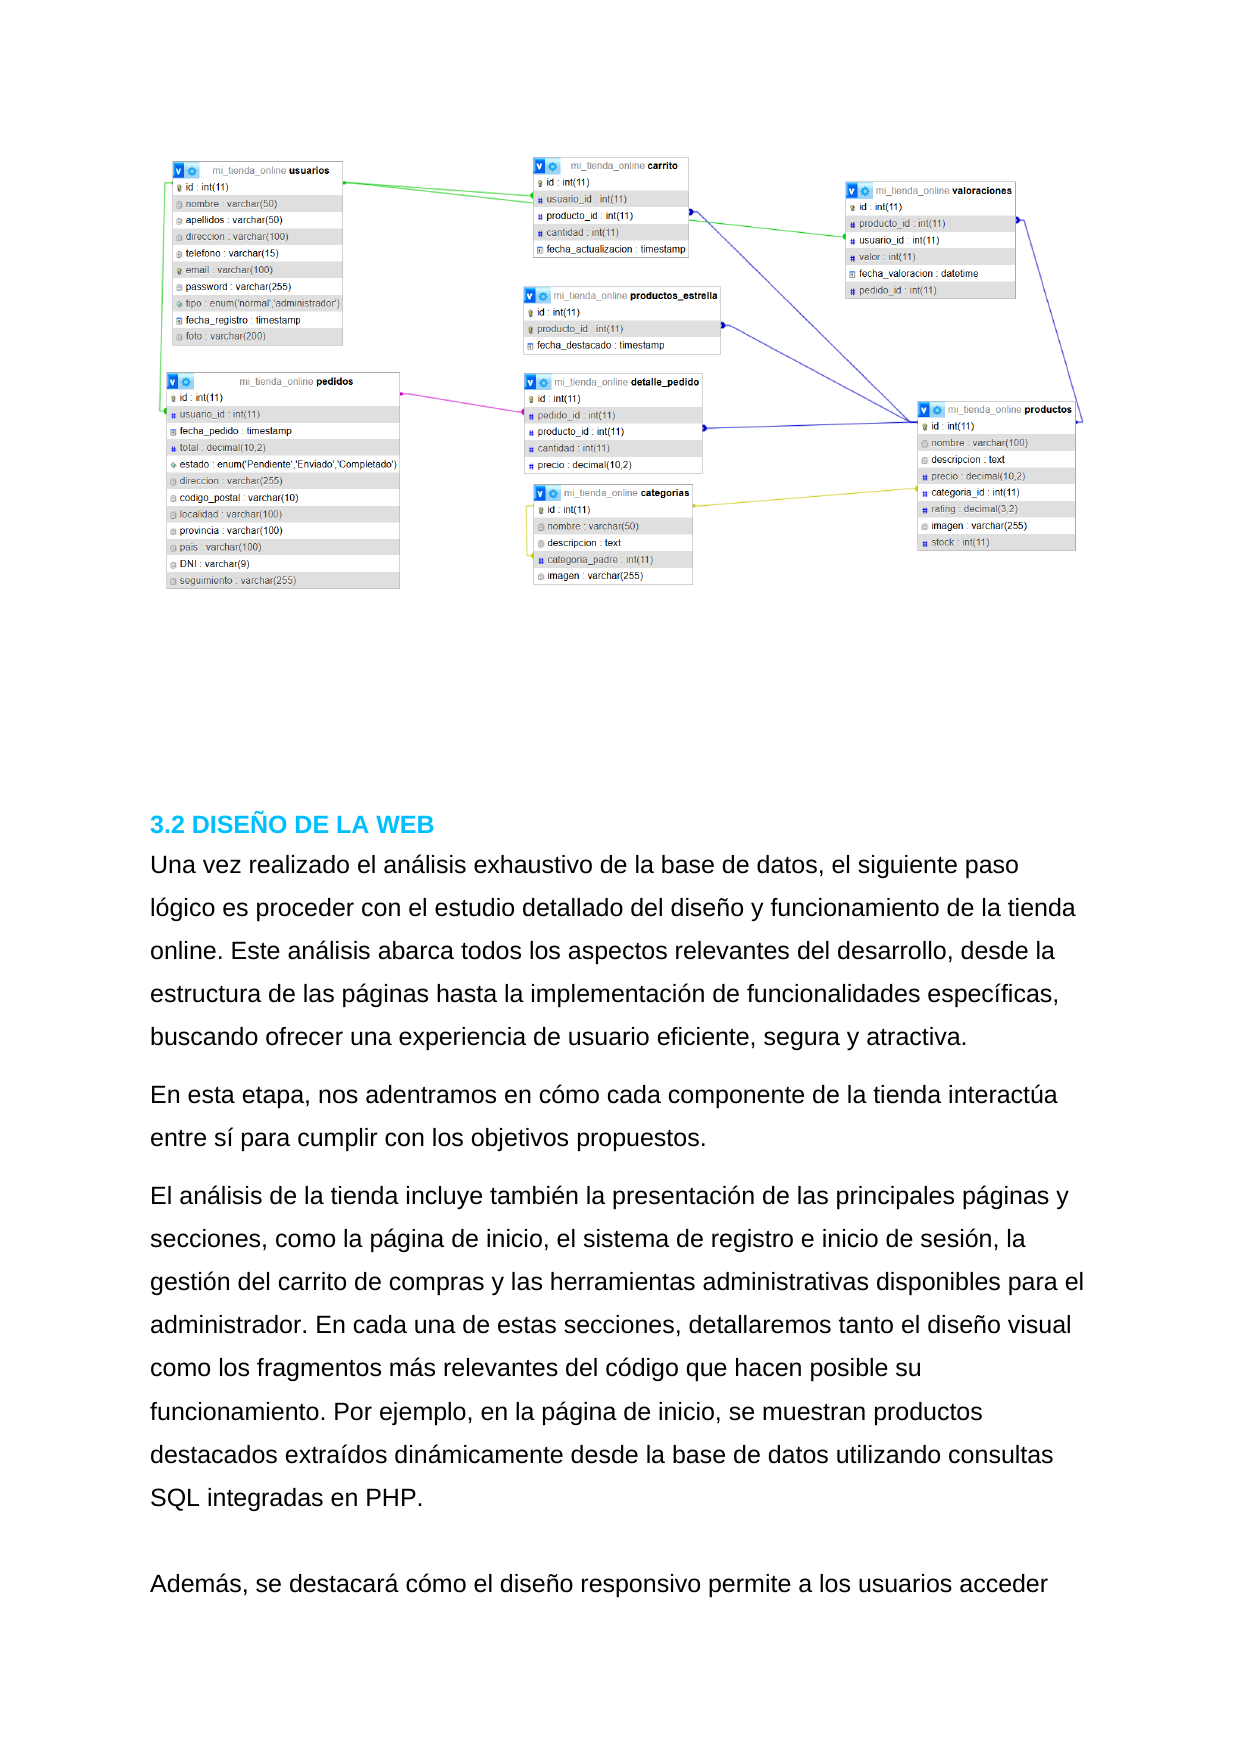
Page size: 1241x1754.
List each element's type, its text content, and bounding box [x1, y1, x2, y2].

text El análisis de la tienda incluye también la presentación de las principales páginas y secciones, como la página de inicio, el sistema de registro e inicio de sesión, la gestión del carrito de compras y las herramientas administrativas disponibles para el administrador. En cada una de estas secciones, detallaremos tanto el diseño visual como los fragmentos más relevantes del código que hacen posible su funcionamiento. Por ejemplo, en la página de inicio, se muestran productos destacados extraídos dinámicamente desde la base de datos utilizando consultas SQL integradas en PHP. Además, se destacará cómo el diseño responsivo permite a los usuarios acceder [150, 1181, 1090, 1598]
text Una vez realizado el análisis exhaustivo de la base de datos, el siguiente paso lógico es proceder con el estudio detallado del diseño y funcionamiento de la tienda online. Este análisis abarca todos los aspectos relevantes del desarrollo, desde la estructura de las páginas hasta la implementación de funcionalidades específicas, buscando ofrecer una experiencia de usuario eficiente, segura y atractiva. [150, 850, 1090, 1051]
text En esta etapa, nos adentramos en cómo cada componente de la tienda interactúa entre sí para cumplir con los objetivos propuestos. [150, 1080, 1090, 1152]
subtitle 3.2 DISEÑO DE LA WEB [150, 810, 1090, 839]
picture [150, 150, 1091, 599]
